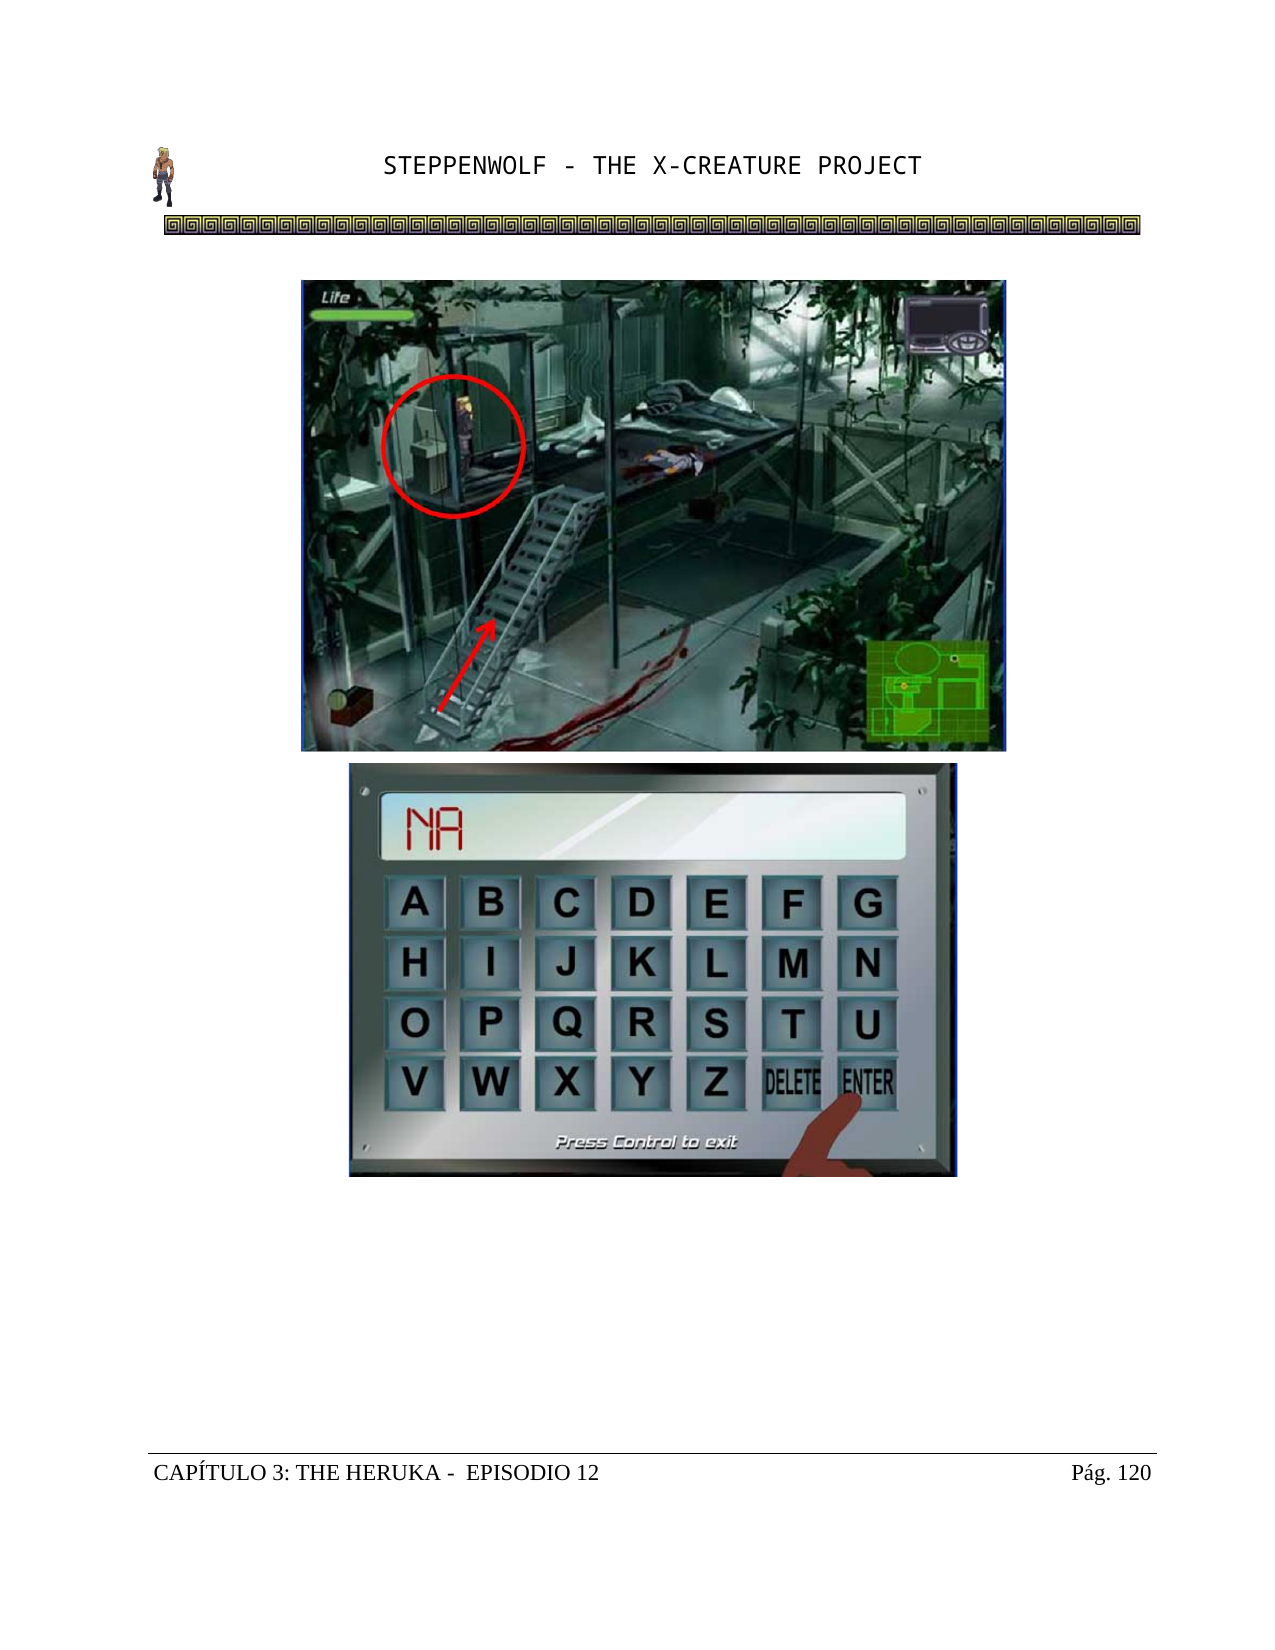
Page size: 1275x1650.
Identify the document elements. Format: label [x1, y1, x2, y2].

picture [147, 147, 181, 207]
picture [301, 279, 1007, 752]
picture [348, 763, 958, 1177]
picture [164, 215, 1141, 235]
